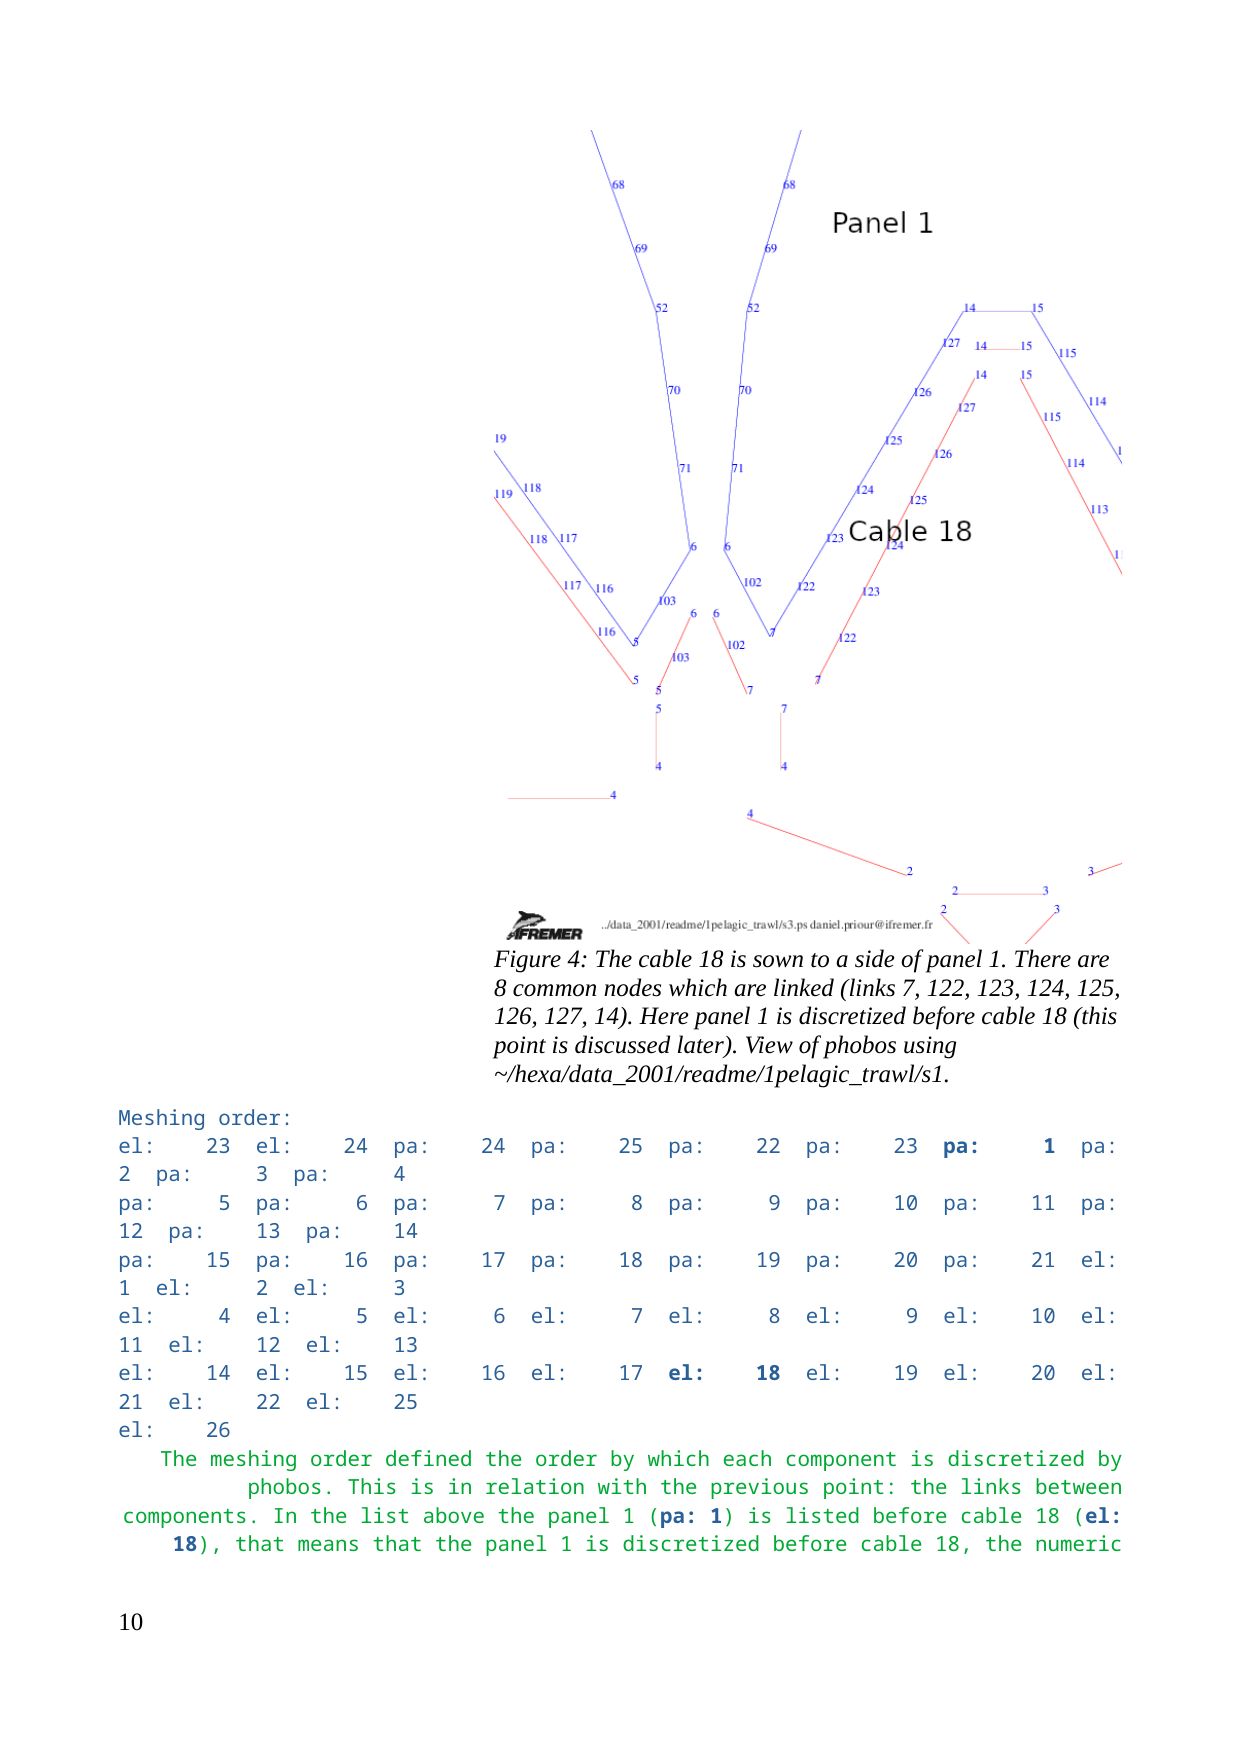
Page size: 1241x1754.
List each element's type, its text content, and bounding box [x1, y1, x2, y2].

text el: 14 el: 15 el: 16 el: 17 el: 18 el: 19 el: 20 el: 21 el: 22 el: 25 [118, 1358, 1122, 1415]
text el: 23 el: 24 pa: 24 pa: 25 pa: 22 pa: 23 pa: 1 pa: 2 pa: 3 pa: 4 [118, 1131, 1122, 1188]
text Figure 4: The cable 18 is sown to a side of panel 1. There are 8 common nodes which are linked (links 7, 122, 123, 124, 125, 126, 127, 14). Here panel 1 is discretized before cable 18 (this point is discussed later). View of phobos using ~/hexa/data_2001/readme/1pelagic_trawl/s1. [494, 944, 1122, 1088]
text The meshing order defined the order by which each component is discretized by phobos. This is in relation with the previous point: the links between components. In the list above the panel 1 (pa: 1) is listed before cable 18 (el: 18), that means that the panel 1 is discretized before cable 18, the numeric [118, 1444, 1122, 1558]
text el: 4 el: 5 el: 6 el: 7 el: 8 el: 9 el: 10 el: 11 el: 12 el: 13 [118, 1302, 1122, 1358]
text pa: 5 pa: 6 pa: 7 pa: 8 pa: 9 pa: 10 pa: 11 pa: 12 pa: 13 pa: 14 [118, 1188, 1122, 1245]
text el: 26 [118, 1415, 1122, 1444]
text Meshing order: [118, 1103, 1122, 1131]
text pa: 15 pa: 16 pa: 17 pa: 18 pa: 19 pa: 20 pa: 21 el: 1 el: 2 el: 3 [118, 1245, 1122, 1302]
picture [493, 130, 1123, 944]
